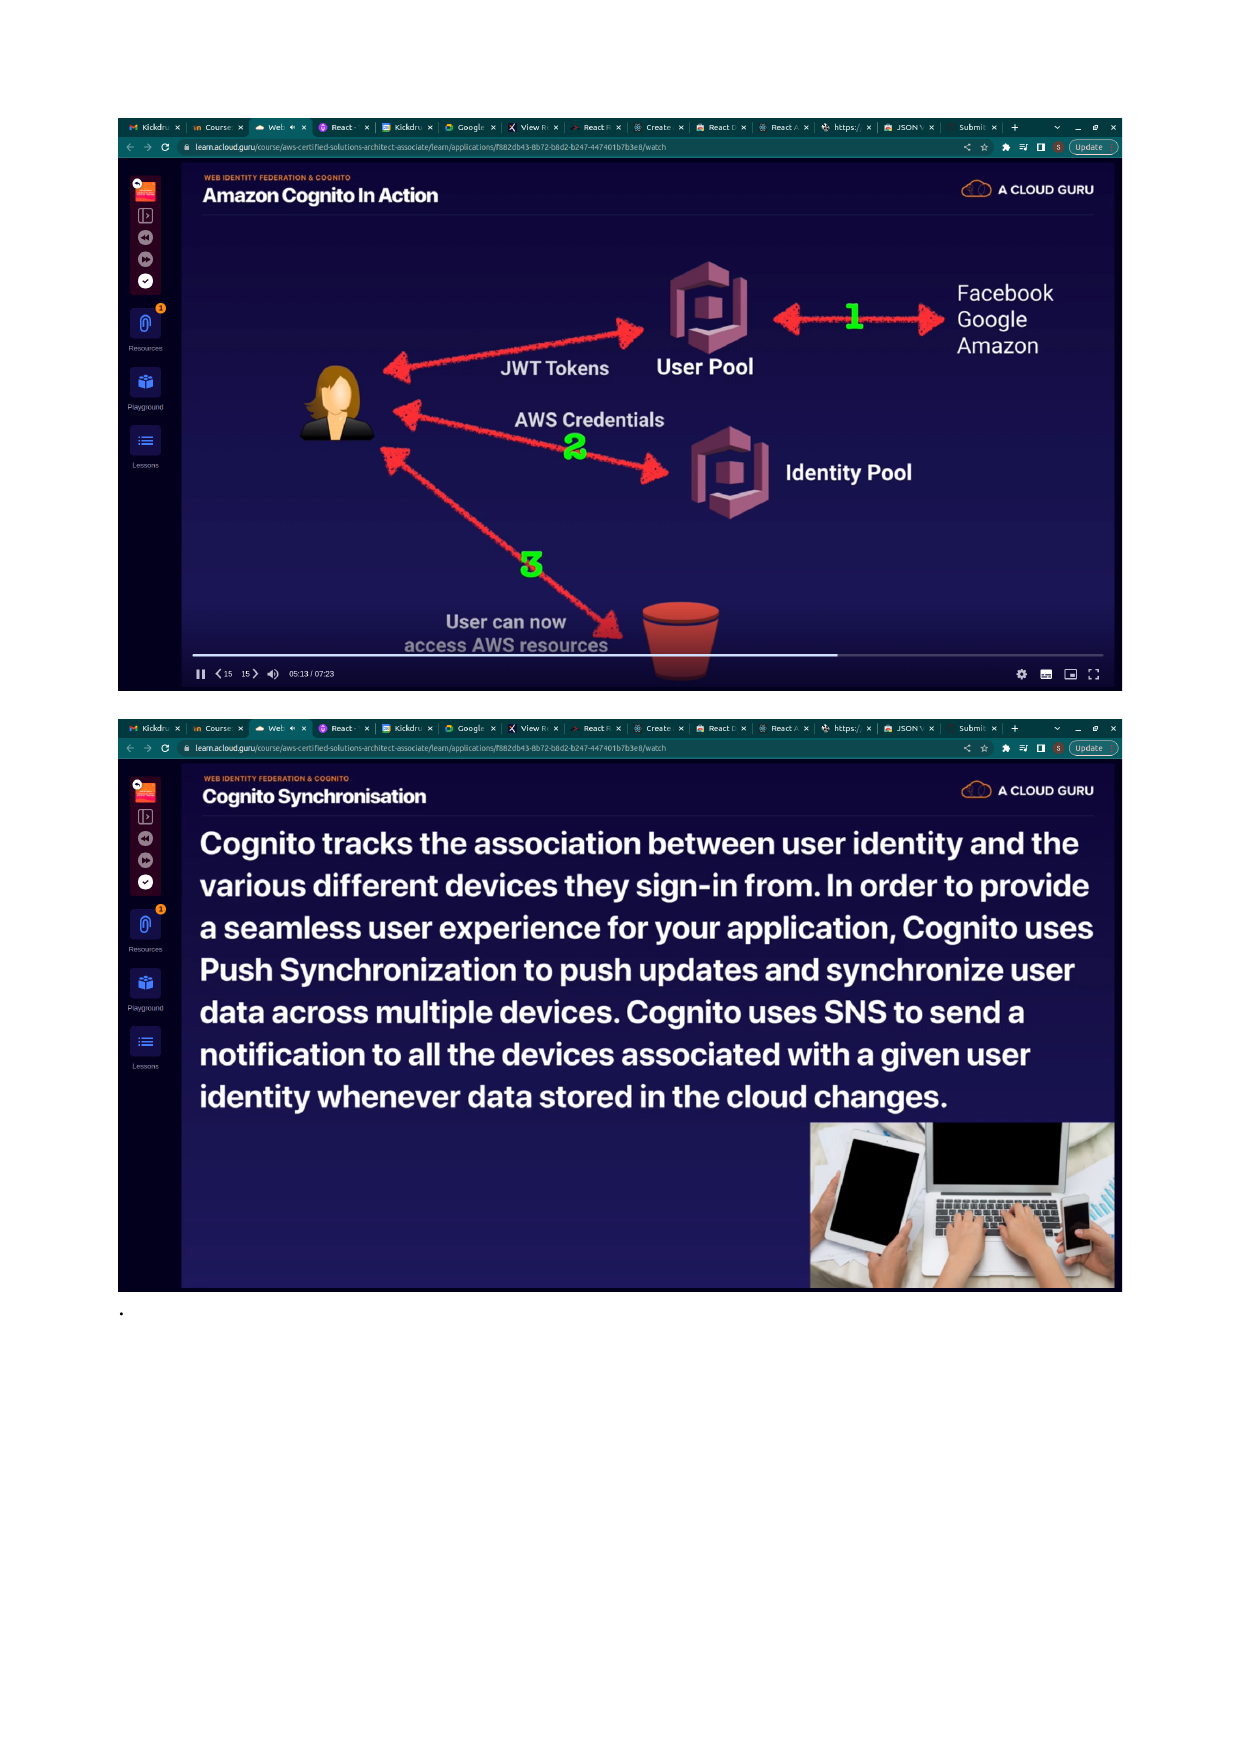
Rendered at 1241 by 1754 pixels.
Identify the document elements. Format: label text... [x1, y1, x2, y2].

picture [118, 719, 1123, 1292]
text . [118, 1292, 1122, 1321]
picture [118, 118, 1123, 691]
